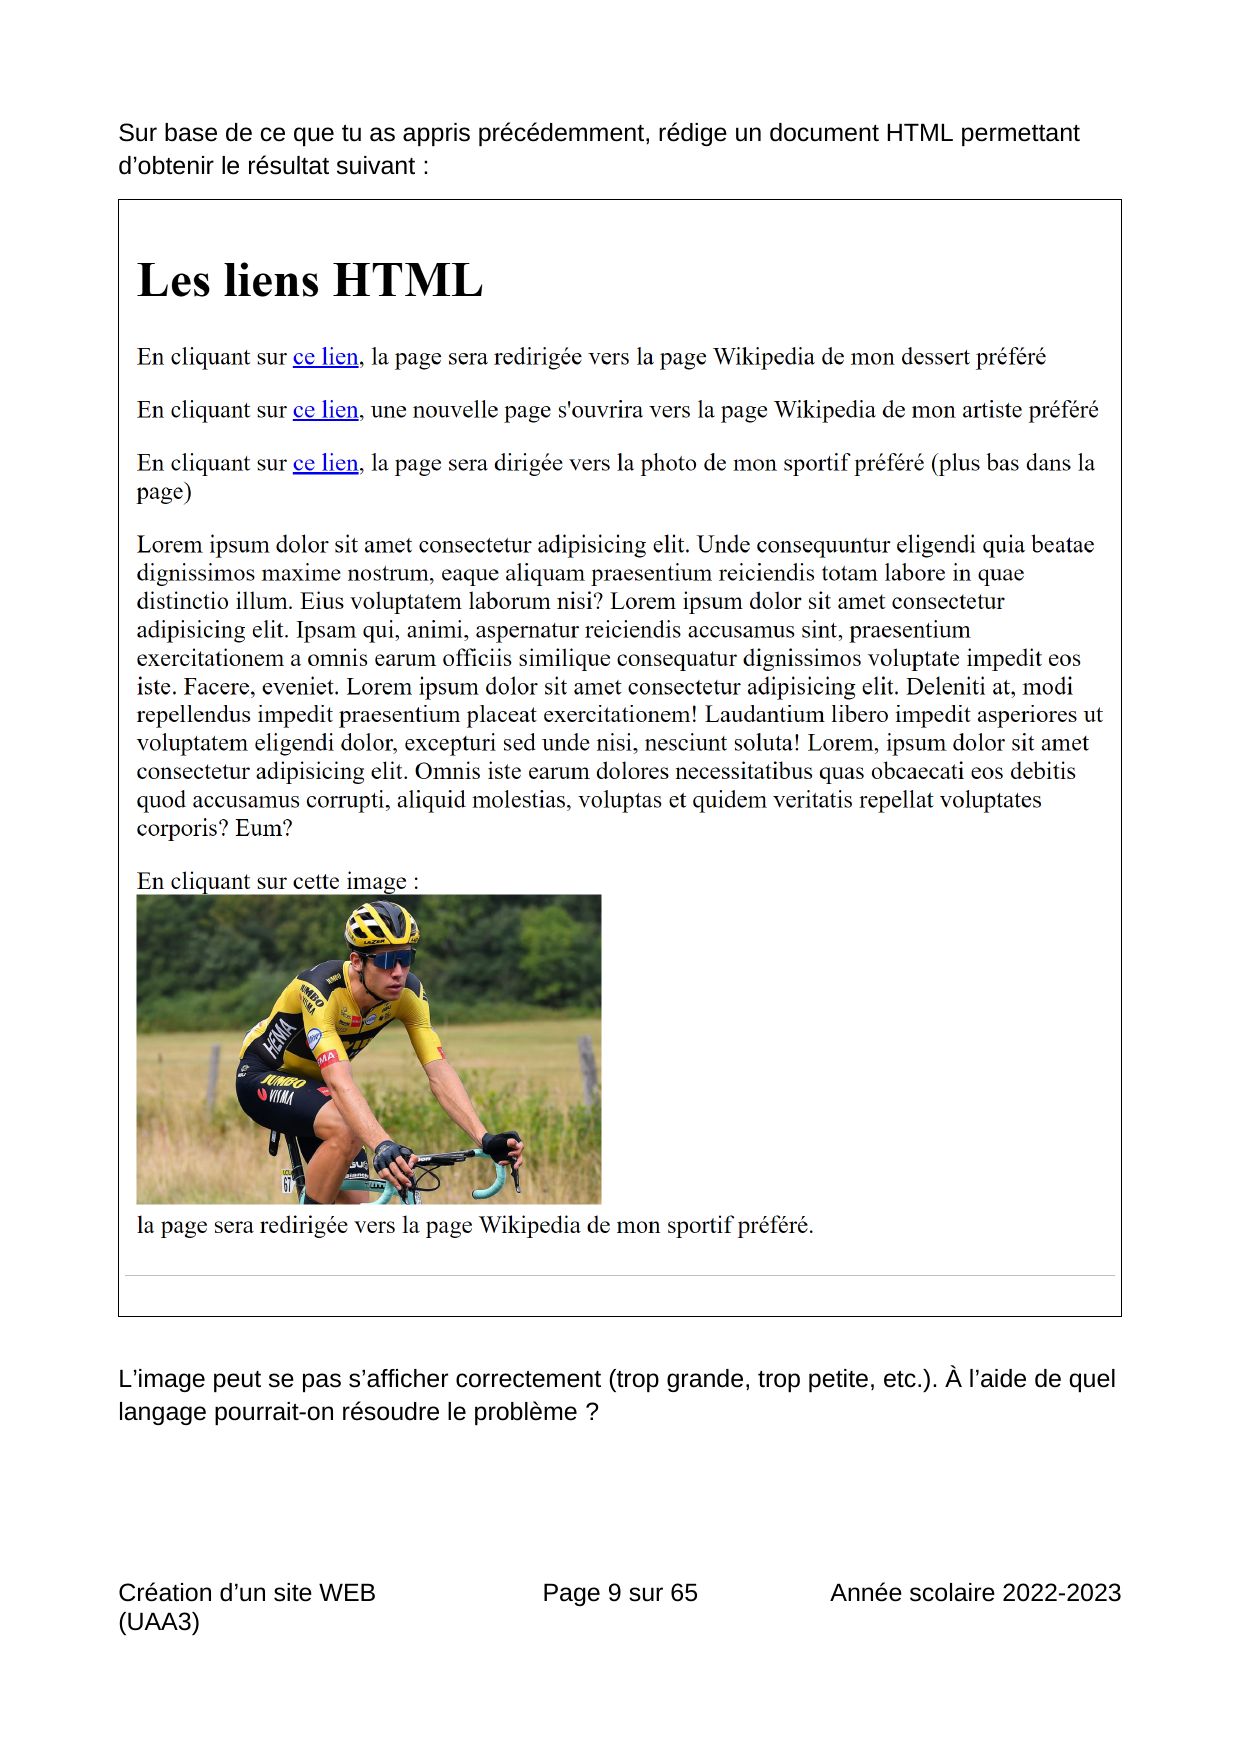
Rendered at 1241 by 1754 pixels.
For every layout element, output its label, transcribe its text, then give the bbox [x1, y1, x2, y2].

text L’image peut se pas s’afficher correctement (trop grande, trop petite, etc.). À l’aide de quel langage pourrait-on résoudre le problème ? [118, 1364, 1122, 1426]
picture [125, 205, 1116, 1277]
text Sur base de ce que tu as appris précédemment, rédige un document HTML permettant d’obtenir le résultat suivant : [118, 118, 1122, 180]
table_header [119, 200, 1121, 1316]
